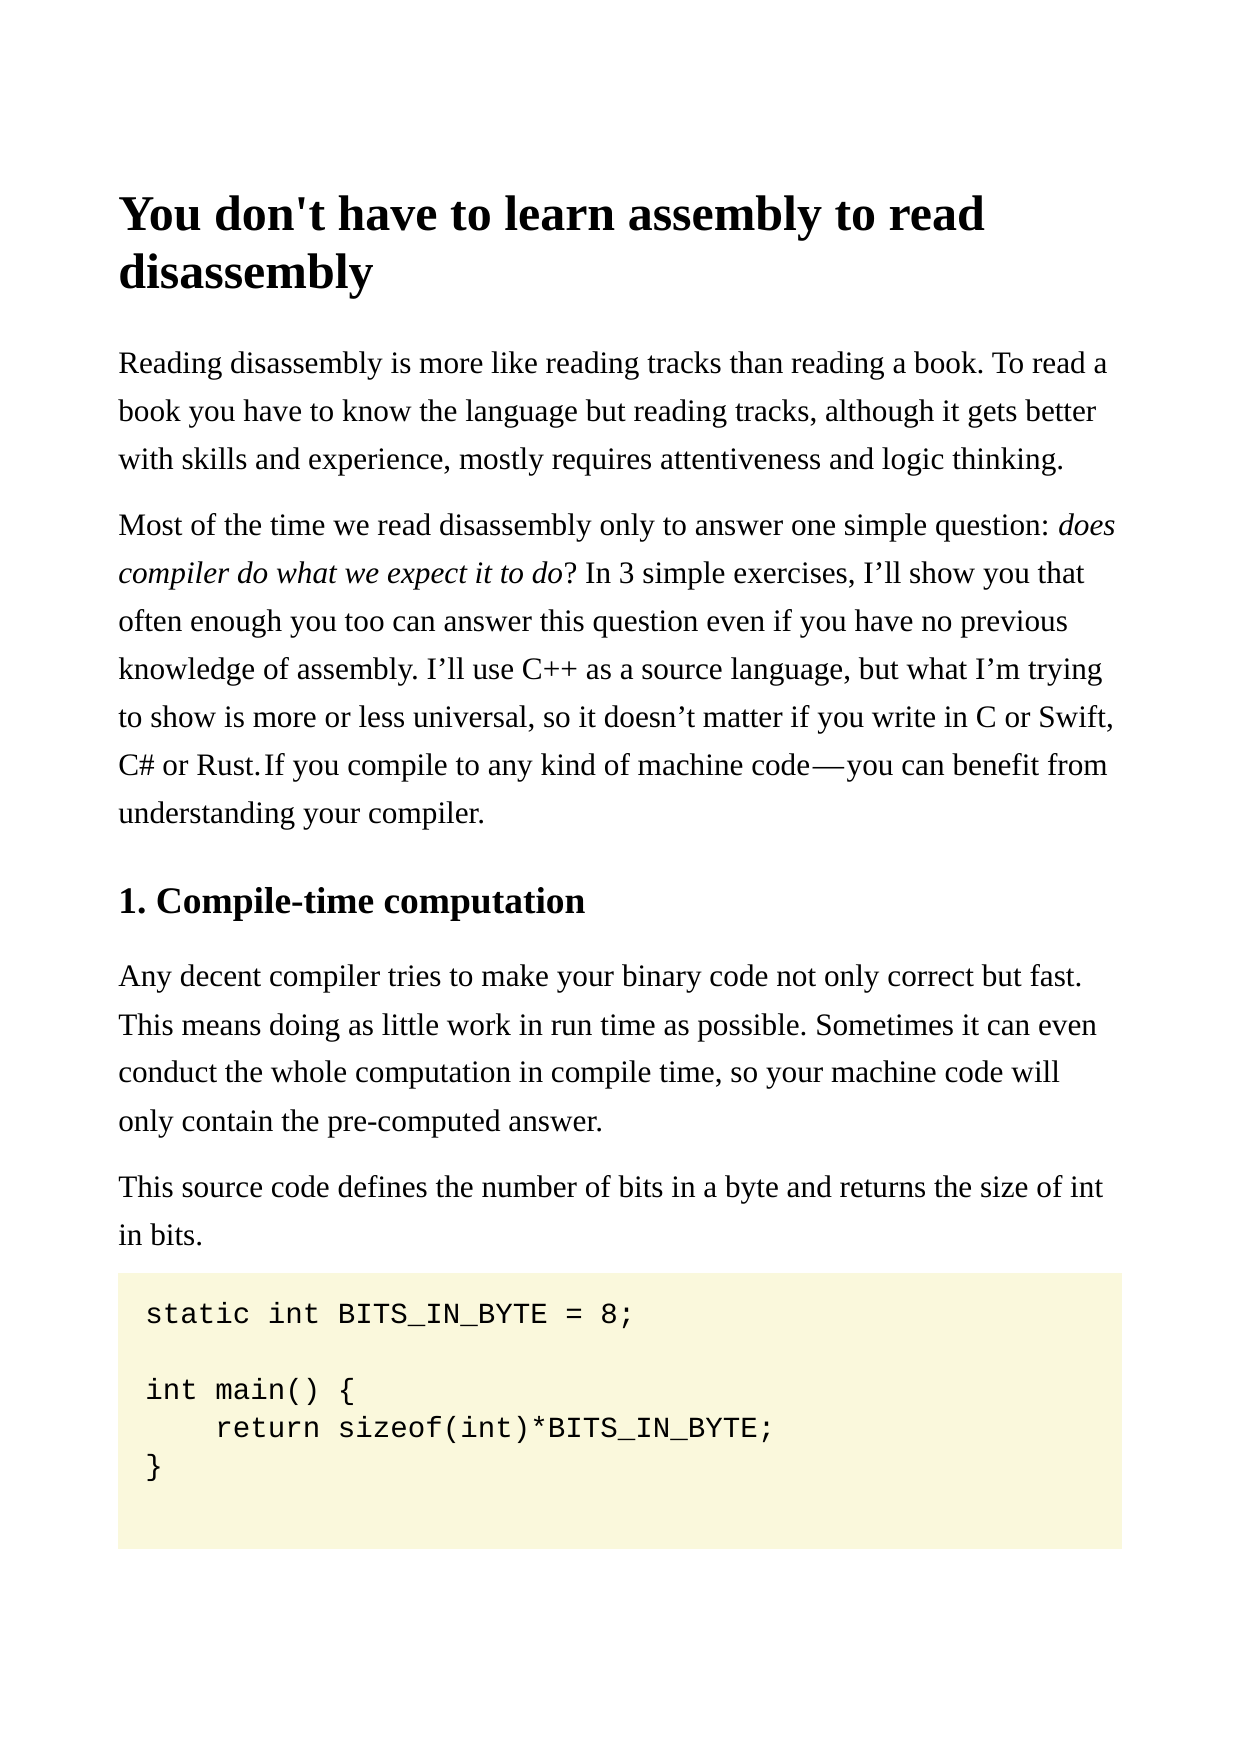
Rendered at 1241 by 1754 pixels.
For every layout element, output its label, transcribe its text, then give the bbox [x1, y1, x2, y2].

text } [118, 1424, 1122, 1462]
text } [272, 1424, 279, 1435]
text This source code defines the number of bits in a byte and returns the size of int in bits. [118, 1159, 1122, 1255]
text int main() { [118, 1348, 1122, 1386]
text Reading disassembly is more like reading tracks than reading a book. To read a book you have to know the language but reading tracks, although it gets better with skills and experience, mostly requires attentiveness and logic thinking. [118, 335, 1122, 479]
text static int BITS_IN_BYTE = 8; [118, 1273, 1122, 1311]
text } [692, 1428, 701, 1435]
text } [552, 1428, 561, 1435]
text return sizeof(int)*BITS_IN_BYTE; [118, 1386, 1122, 1424]
text Most of the time we read disassembly only to answer one simple question: does compiler do what we expect it to do? In 3 simple exercises, I’ll show you that often enough you too can answer this question even if you have no previous knowledge of assembly. I’ll use C++ as a source language, but what I’m trying to show is more or less universal, so it doesn’t matter if you write in C or Swift, C# or Rust. If you compile to any kind of machine code — you can benefit from understanding your compiler. [118, 497, 1122, 833]
text Any decent compiler tries to make your binary code not only correct but fast. This means doing as little work in run time as possible. Sometimes it can even conduct the whole computation in compile time, so your machine code will only contain the pre-computed answer. [118, 948, 1122, 1141]
subtitle 1. Compile-time computation [118, 878, 1122, 922]
text } [412, 1424, 420, 1435]
subtitle You don't have to learn assembly to read disassembly [118, 184, 1122, 299]
